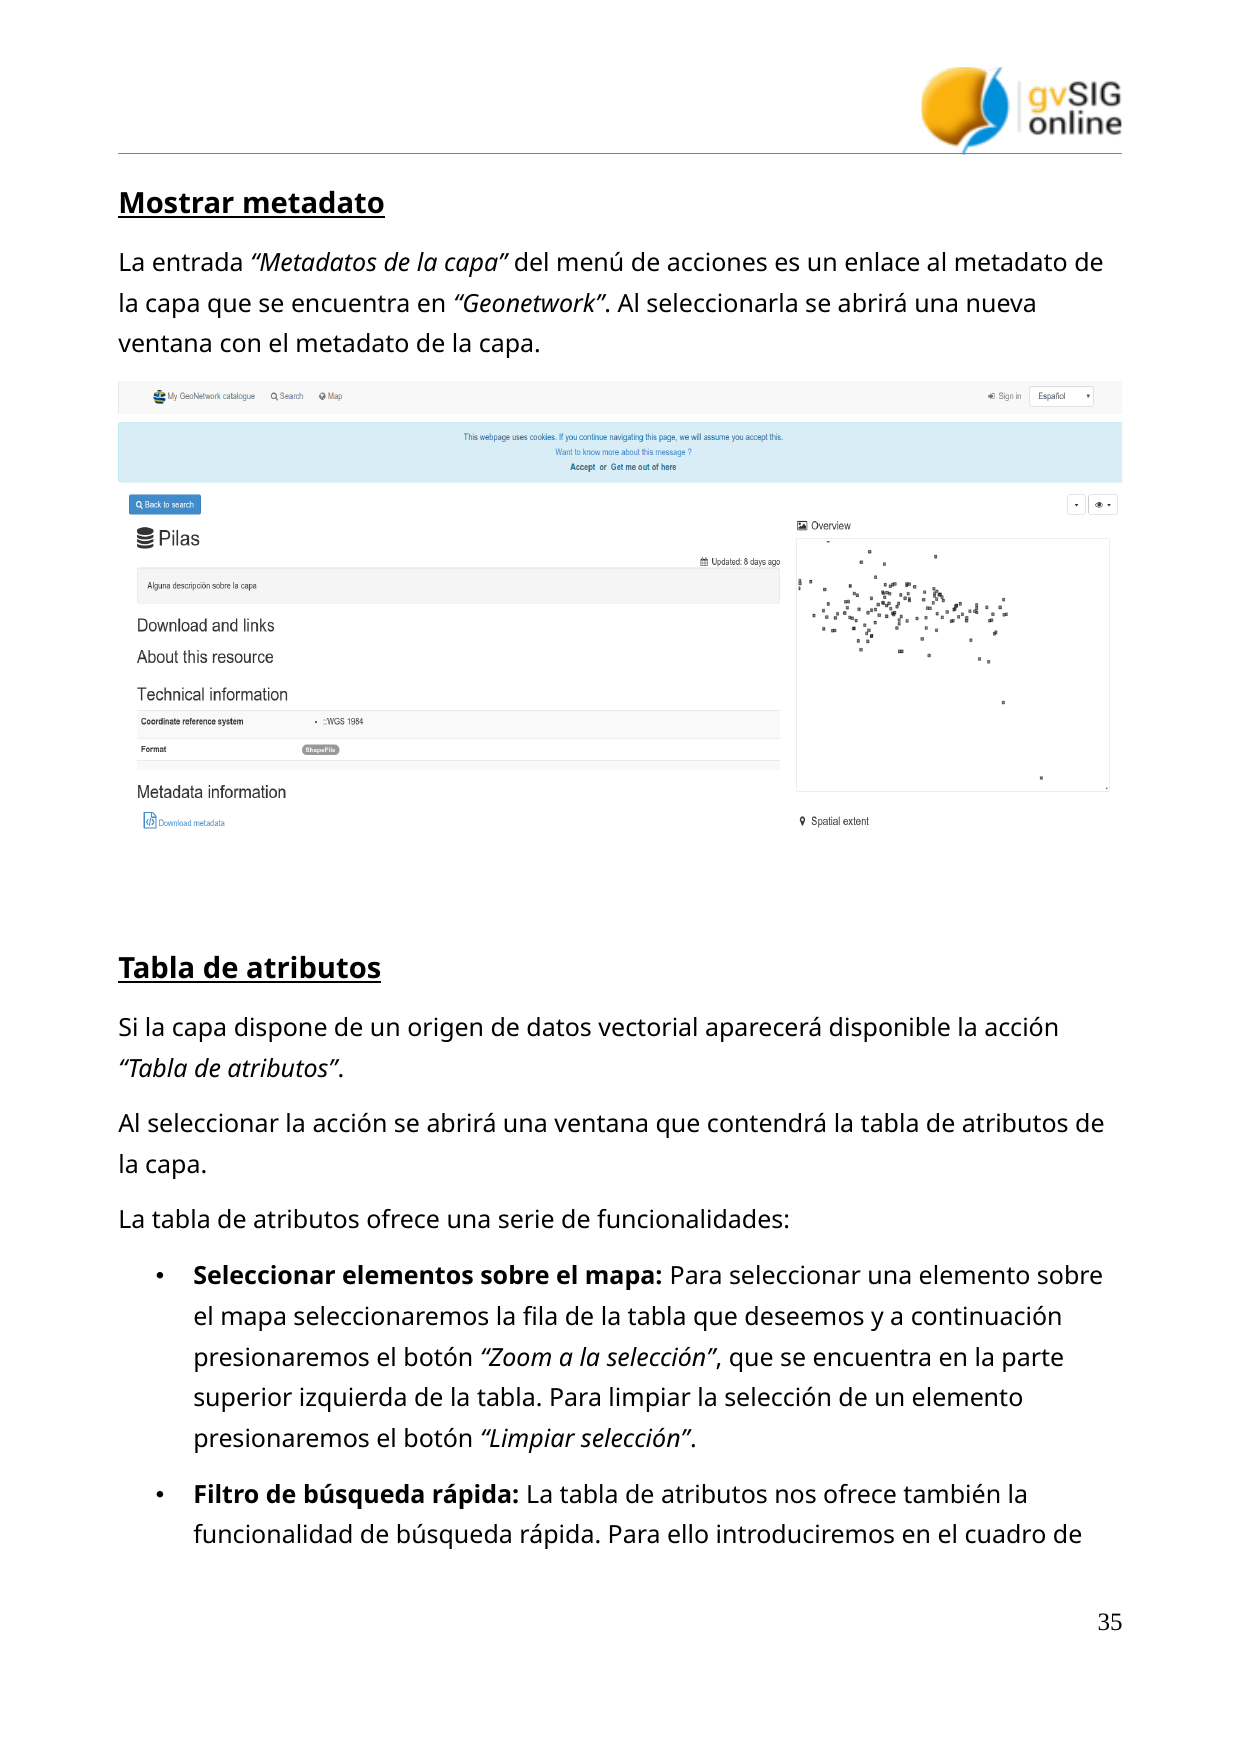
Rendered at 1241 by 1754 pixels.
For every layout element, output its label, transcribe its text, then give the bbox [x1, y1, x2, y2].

text Mostrar metadato [118, 182, 1122, 222]
picture [921, 67, 1122, 155]
text La tabla de atributos ofrece una serie de funcionalidades: [118, 1202, 1122, 1236]
text Al seleccionar la acción se abrirá una ventana que contendrá la tabla de atributos de la capa. [118, 1106, 1122, 1181]
picture [118, 381, 1123, 830]
text Tabla de atributos [118, 947, 1122, 987]
text Si la capa dispone de un origen de datos vectorial aparecerá disponible la acción “Tabla de atributos”. [118, 1009, 1122, 1084]
list Filtro de búsqueda rápida: La tabla de atributos nos ofrece también la funcionalidad de búsqueda rápida. Para ello introduciremos en el cuadro de [156, 1476, 1122, 1551]
text La entrada “Metadatos de la capa” del menú de acciones es un enlace al metadato de la capa que se encuentra en “Geonetwork”. Al seleccionarla se abrirá una nueva ventana con el metadato de la capa. [118, 244, 1122, 360]
list Seleccionar elementos sobre el mapa: Para seleccionar una elemento sobre el mapa seleccionaremos la fila de la tabla que deseemos y a continuación presionaremos el botón “Zoom a la selección”, que se encuentra en la parte superior izquierda de la tabla. Para limpiar la selección de un elemento presionaremos el botón “Limpiar selección”. [156, 1257, 1122, 1455]
